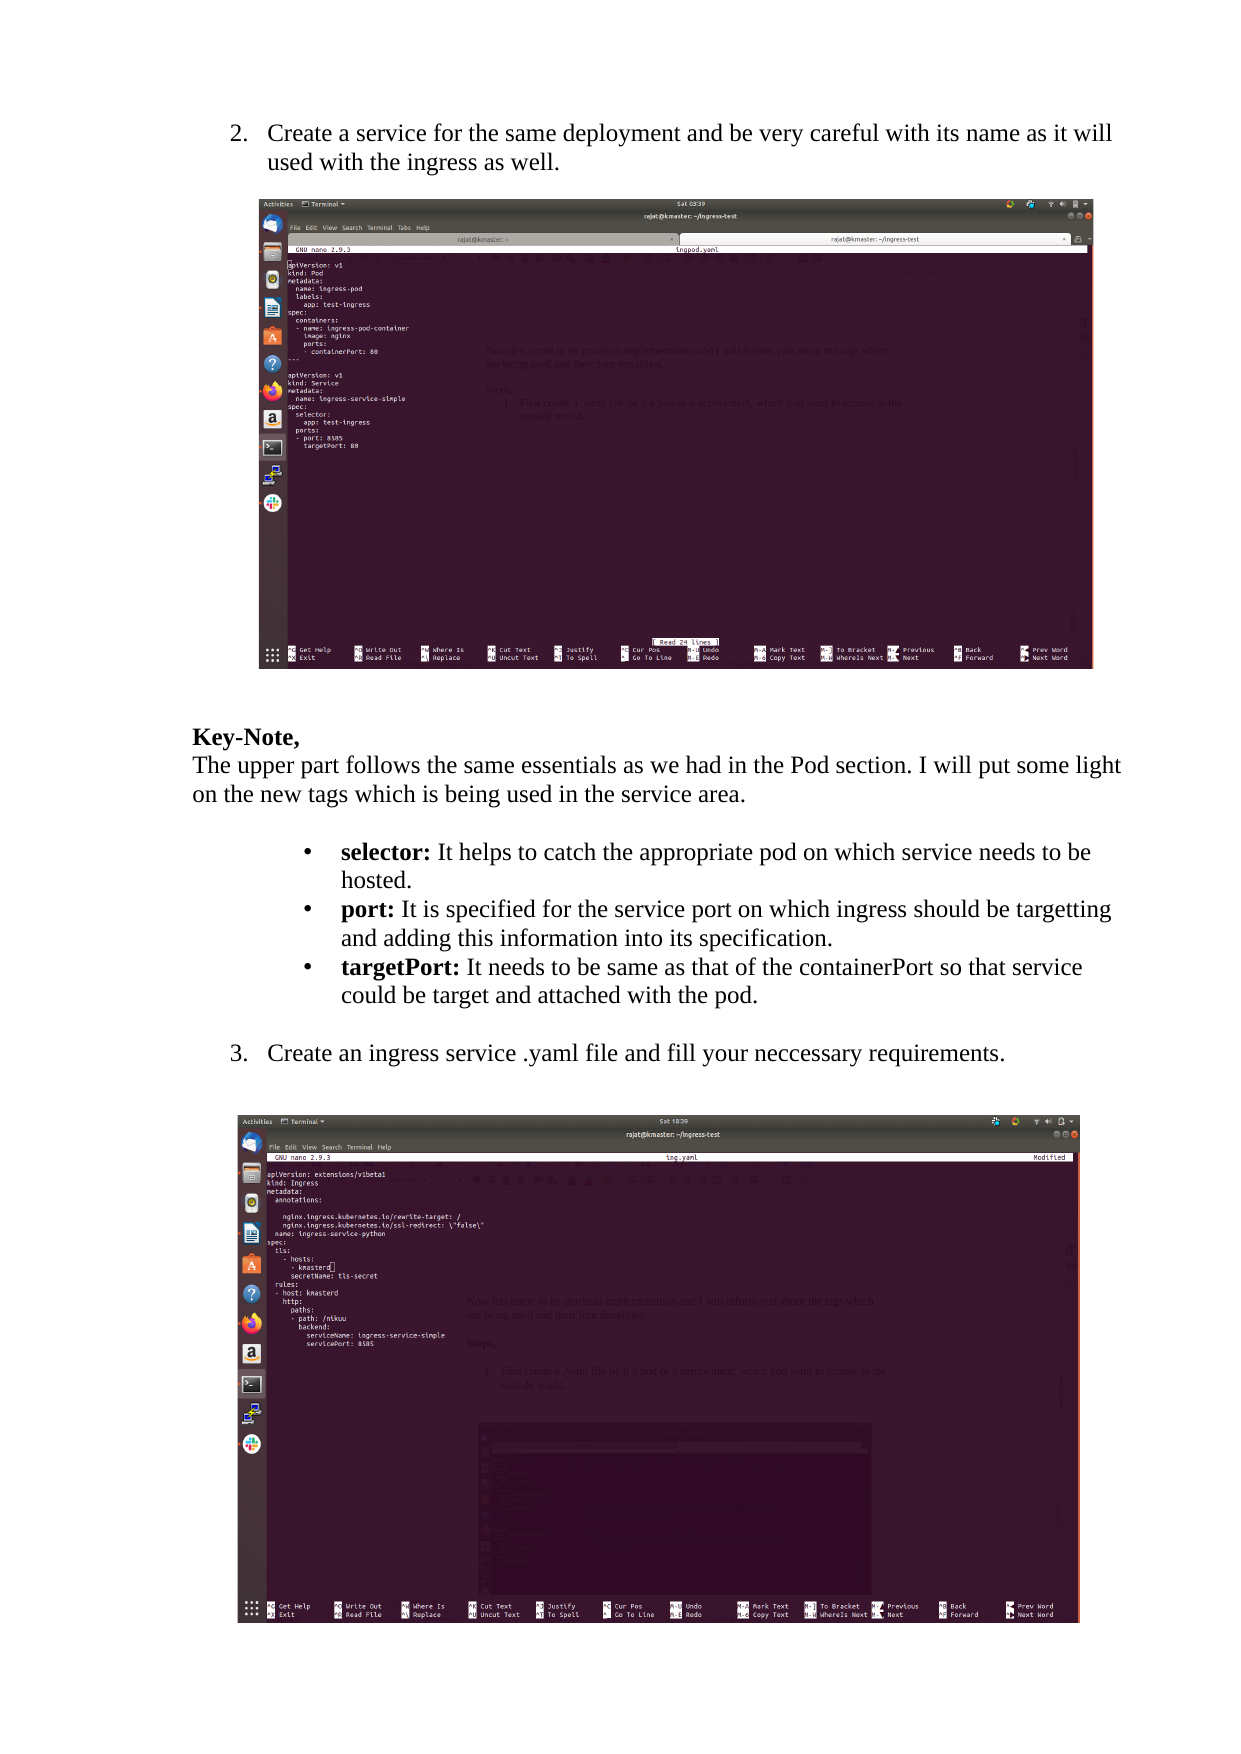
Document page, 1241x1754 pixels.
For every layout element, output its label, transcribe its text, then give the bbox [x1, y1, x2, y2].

list port: It is specified for the service port on which ingress should be targetting and adding this information into its specification. [303, 894, 1122, 952]
list targetPort: It needs to be same as that of the containerPort so that service could be target and attached with the pod. [303, 952, 1122, 1009]
picture [258, 199, 1094, 669]
text The upper part follows the same essentials as we had in the Pod section. I will put some light on the new tags which is being used in the service area. [118, 751, 1122, 808]
list Create an ingress service .yaml file and fill your neccessary requirements. [229, 1038, 1122, 1067]
picture [237, 1115, 1080, 1623]
list Create a service for the same deployment and be very careful with its name as it will used with the ingress as well. [229, 118, 1122, 176]
text Key-Note, [118, 722, 1122, 751]
list selector: It helps to catch the appropriate pod on which service needs to be hosted. [303, 837, 1122, 894]
